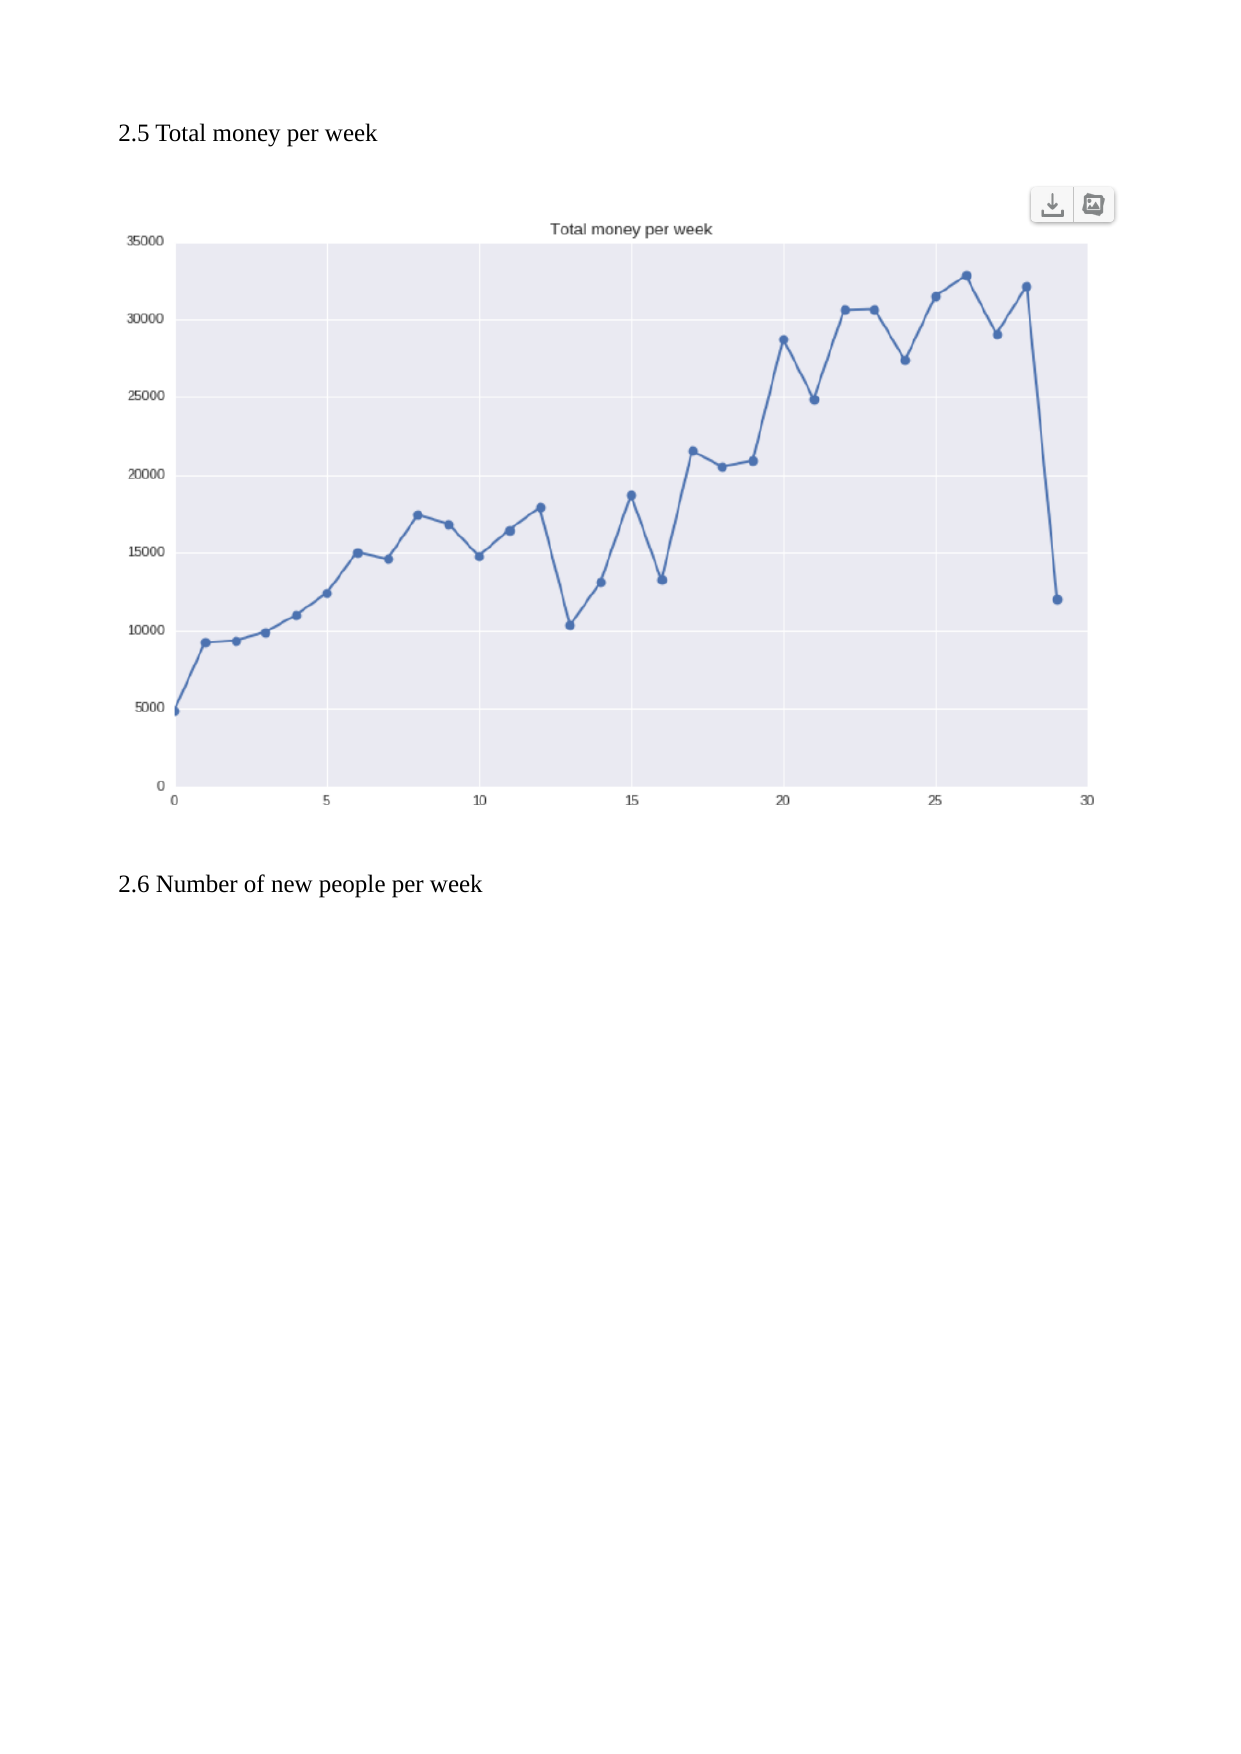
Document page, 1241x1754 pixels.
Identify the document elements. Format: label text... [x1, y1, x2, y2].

text 2.5 Total money per week [118, 118, 1122, 147]
text 2.6 Number of new people per week [118, 869, 1122, 897]
picture [118, 175, 1123, 840]
